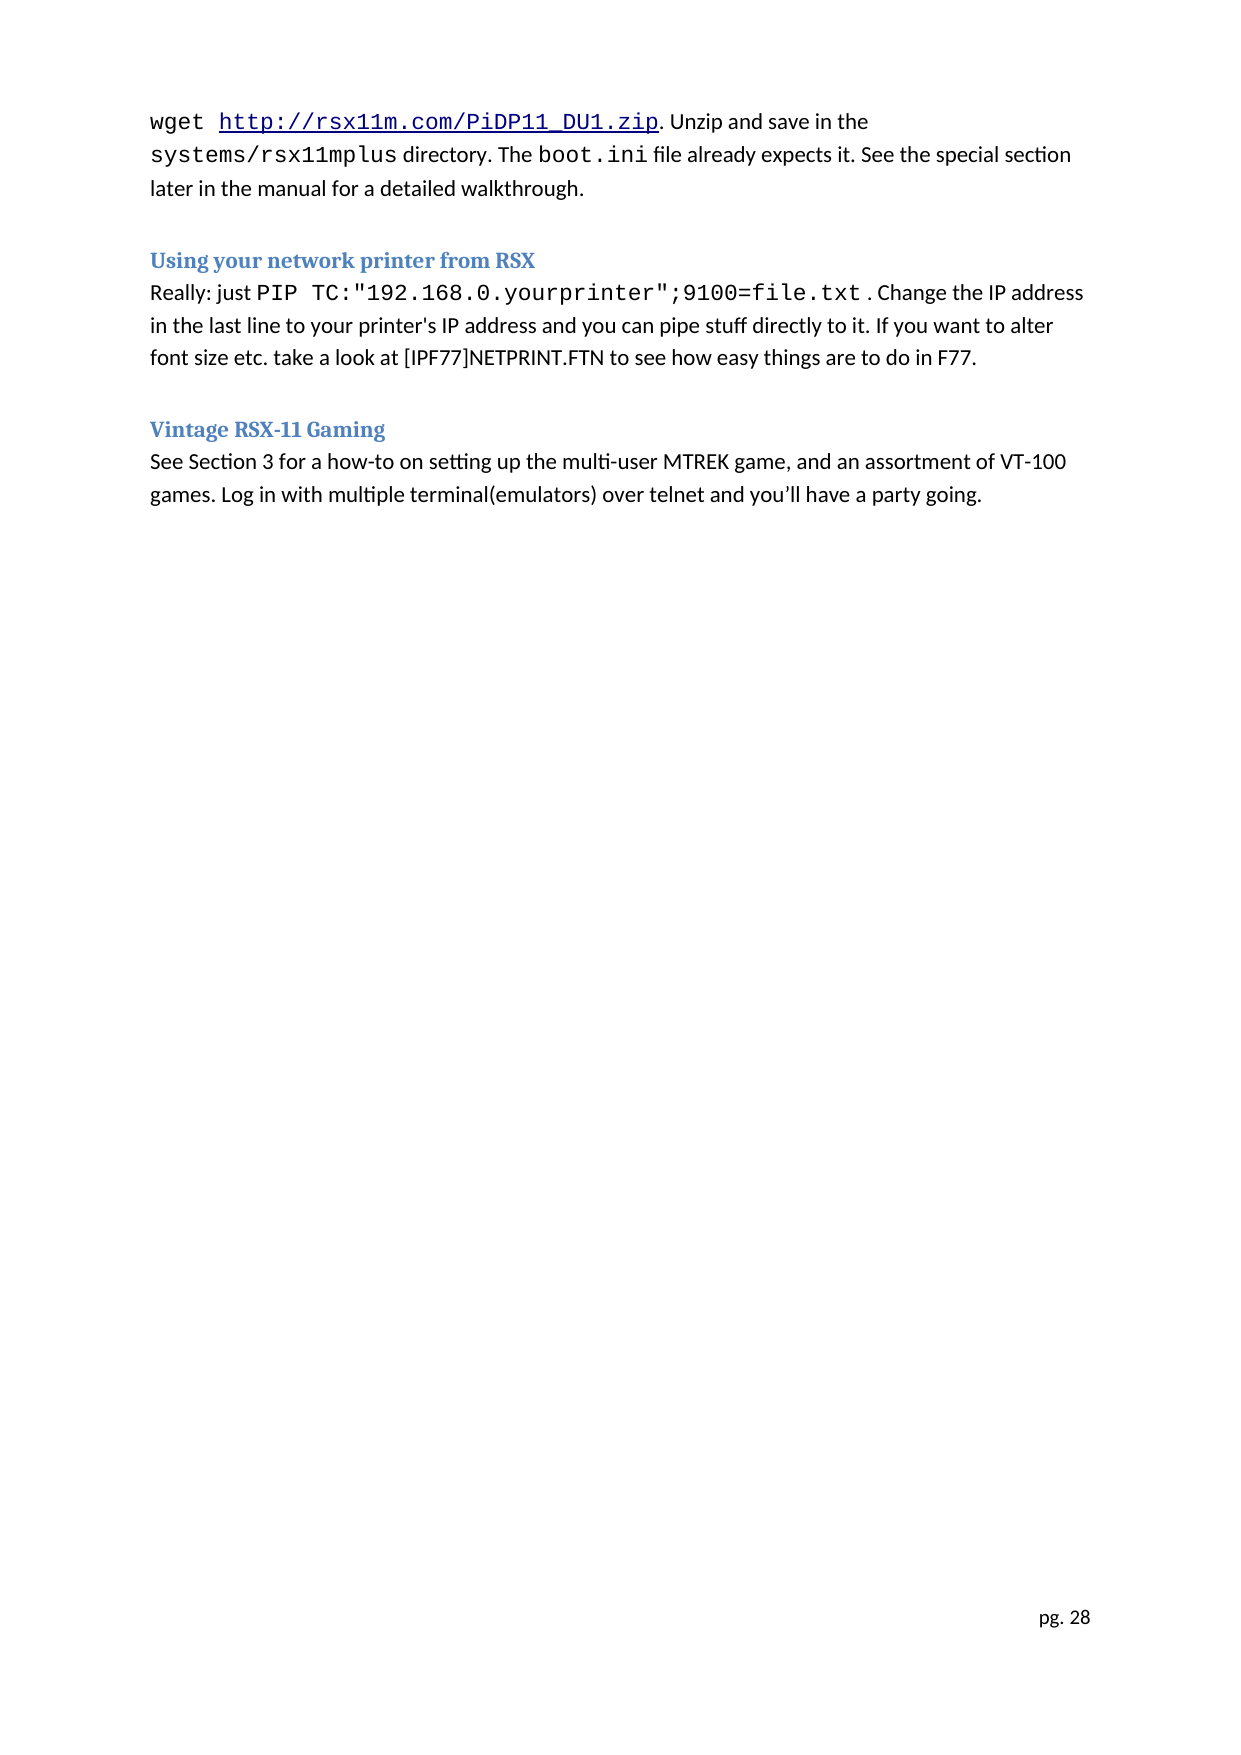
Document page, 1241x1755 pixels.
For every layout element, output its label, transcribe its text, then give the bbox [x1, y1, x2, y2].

text Vintage RSX-11 Gaming [150, 417, 1090, 444]
text Really: just PIP TC:"192.168.0.yourprinter";9100=file.txt . Change the IP address in the last line to your printer's IP address and you can pipe stuff directly to it. If you want to alter font size etc. take a look at [IPF77]NETPRINT.FTN to see how easy things are to do in F77. [150, 278, 1090, 371]
text See Section 3 for a how-to on setting up the multi-user MTREK game, and an assortment of VT-100 games. Log in with multiple terminal(emulators) over telnet and you’ll have a party going. [150, 447, 1090, 508]
text Using your network printer from RSX [150, 248, 1090, 274]
text wget http://rsx11m.com/PiDP11_DU1.zip. Unzip and save in the systems/rsx11mplus directory. The boot.ini file already expects it. See the special section later in the manual for a detailed walkthrough. [150, 75, 1090, 202]
